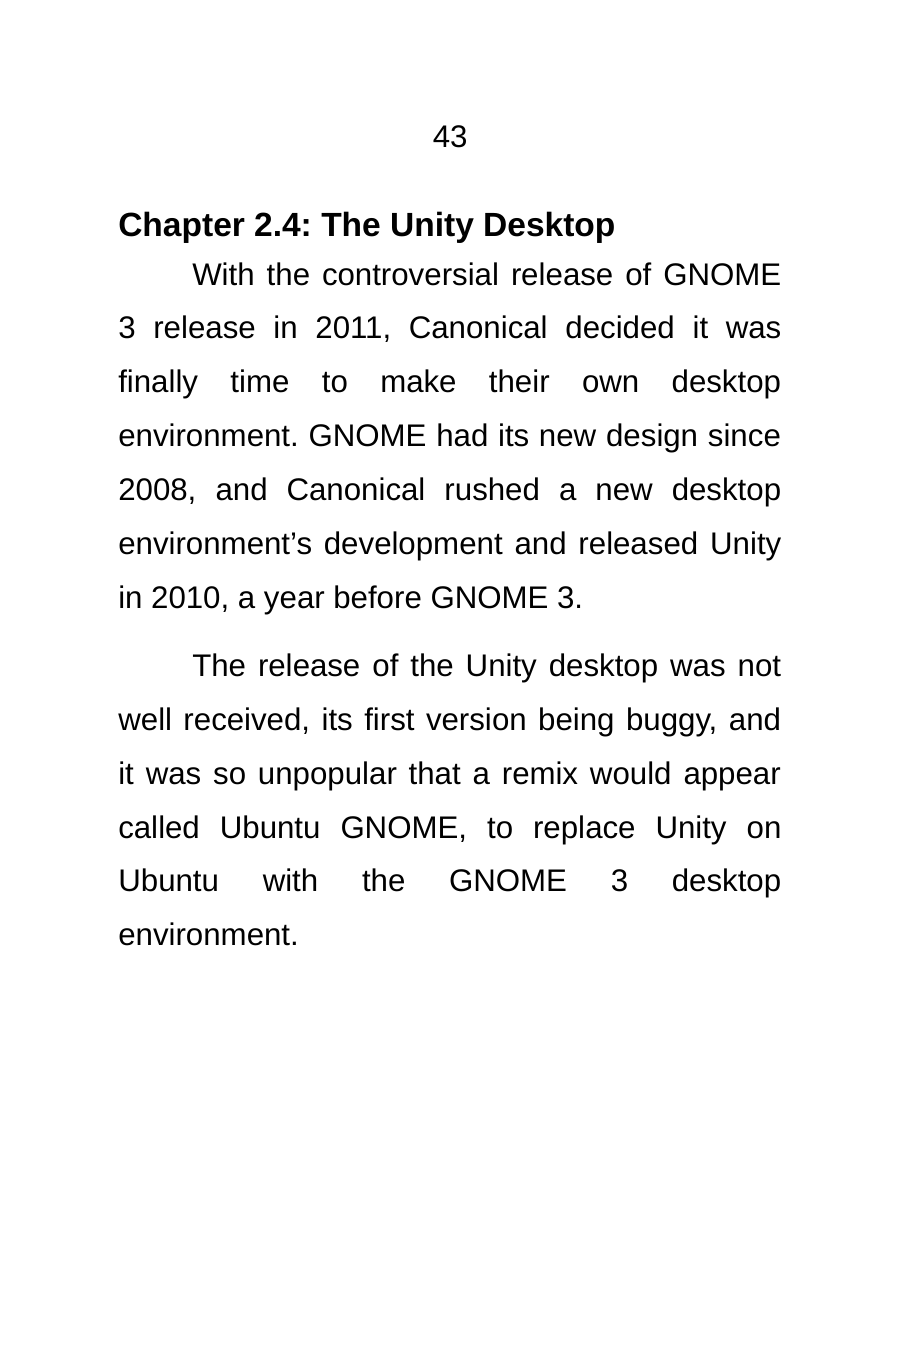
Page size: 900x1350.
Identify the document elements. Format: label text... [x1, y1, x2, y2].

subtitle Chapter 2.4: The Unity Desktop [118, 204, 782, 243]
text The release of the Unity desktop was not well received, its first version being buggy, and it was so unpopular that a remix would appear called Ubuntu GNOME, to replace Unity on Ubuntu with the GNOME 3 desktop environment. [118, 647, 782, 952]
text With the controversial release of GNOME 3 release in 2011, Canonical decided it was finally time to make their own desktop environment. GNOME had its new design since 2008, and Canonical rushed a new desktop environment’s development and released Unity in 2010, a year before GNOME 3. [118, 256, 782, 614]
